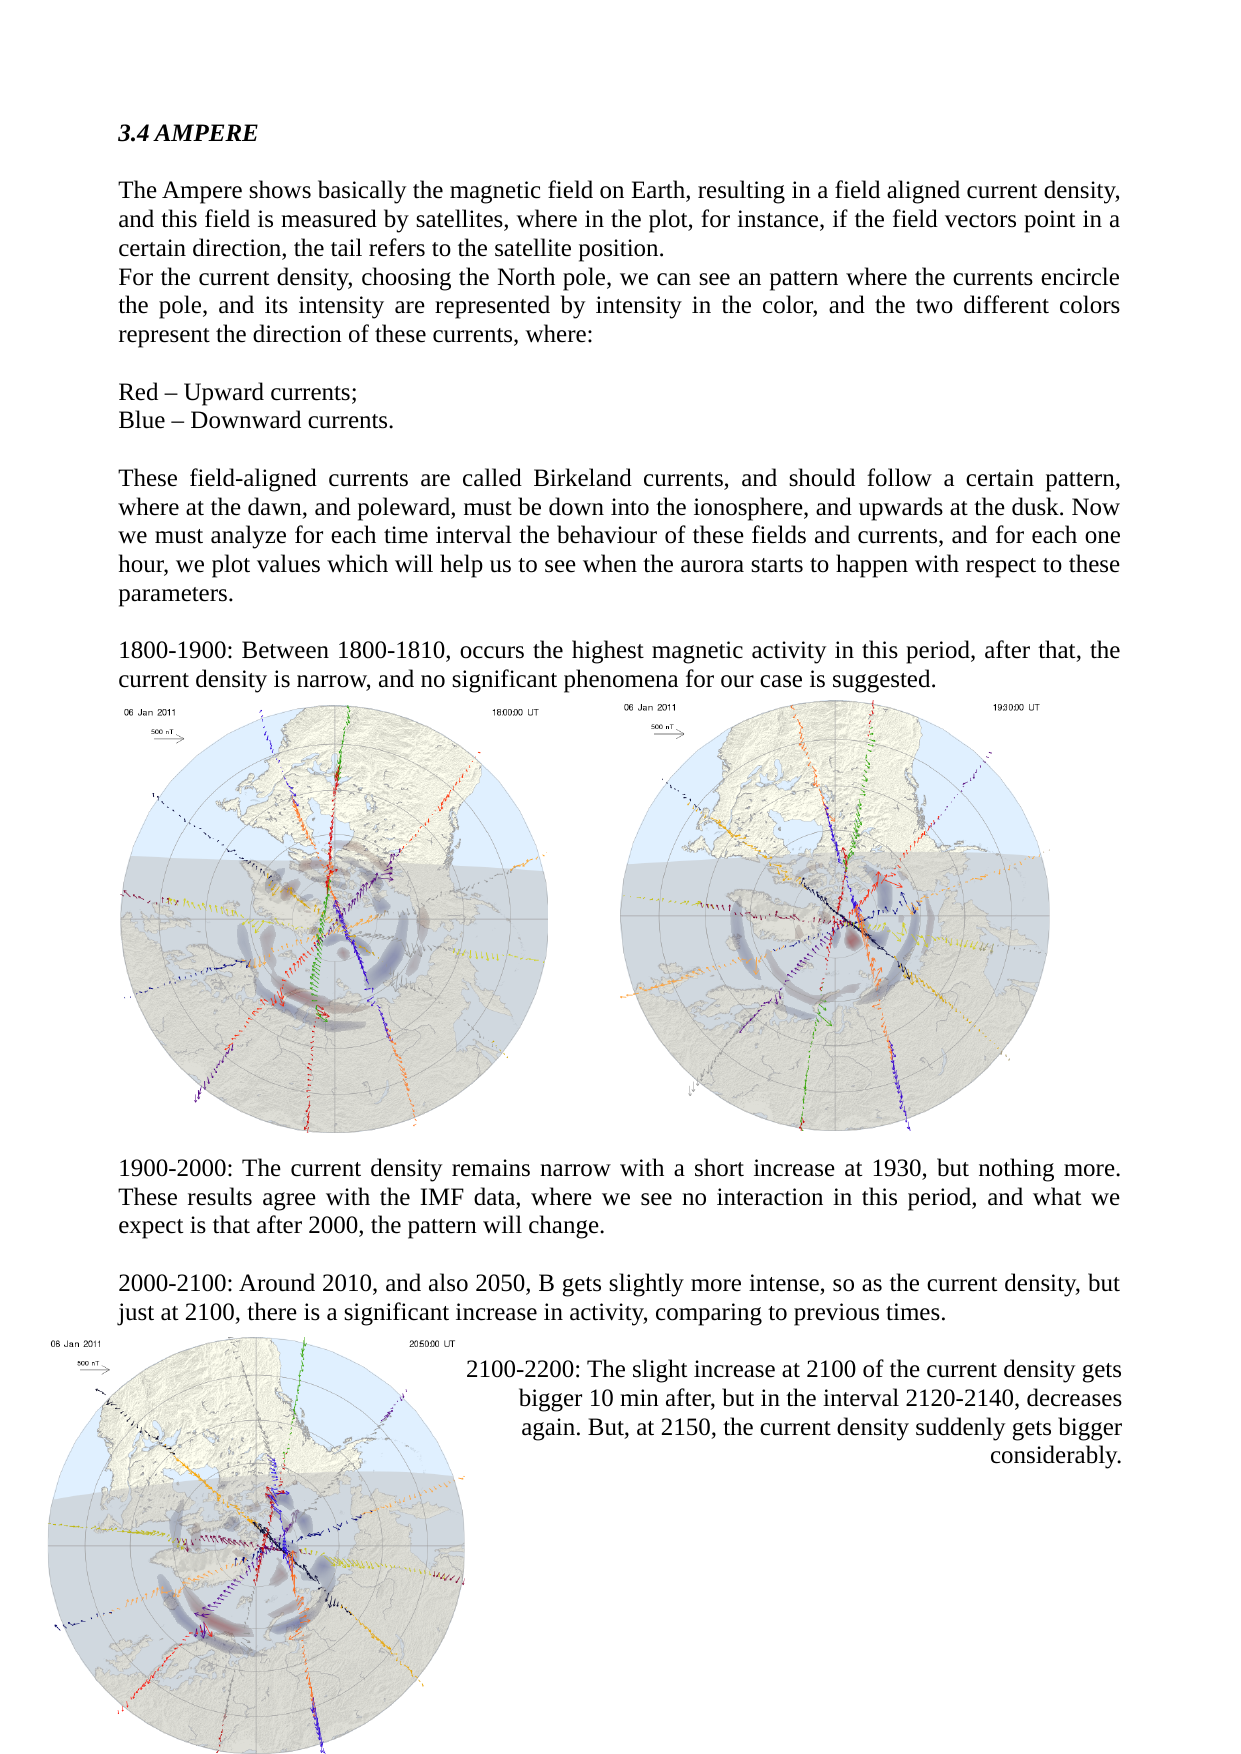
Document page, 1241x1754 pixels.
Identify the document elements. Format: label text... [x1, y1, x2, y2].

text These field-aligned currents are called Birkeland currents, and should follow a certain pattern, where at the dawn, and poleward, must be down into the ionosphere, and upwards at the dusk. Now we must analyze for each time interval the behaviour of these fields and currents, and for each one hour, we plot values which will help us to see when the aurora starts to happen with respect to these parameters. [118, 463, 1122, 607]
text 1800-1900: Between 1800-1810, occurs the highest magnetic activity in this period, after that, the current density is narrow, and no significant phenomena for our case is suggested. [118, 636, 1122, 693]
picture [47, 1337, 465, 1754]
text For the current density, choosing the North pole, we can see an pattern where the currents encircle the pole, and its intensity are represented by intensity in the color, and the two different colors represent the direction of these currents, where: [118, 262, 1122, 348]
text 2100-2200: The slight increase at 2100 of the current density gets bigger 10 min after, but in the interval 2120-2140, decreases again. But, at 2150, the current density suddenly gets bigger considerably. [465, 1354, 1122, 1469]
text 3.4 AMPERE [118, 118, 1122, 147]
text Red – Upward currents; [118, 377, 1122, 406]
text 1900-2000: The current density remains narrow with a short increase at 1930, but nothing more. These results agree with the IMF data, where we see no interaction in this period, and what we expect is that after 2000, the pattern will change. [118, 1153, 1122, 1239]
picture [620, 700, 1050, 1131]
picture [120, 705, 548, 1133]
text 2000-2100: Around 2010, and also 2050, B gets slightly more intense, so as the current density, but just at 2100, there is a significant increase in activity, comparing to previous times. [118, 1268, 1122, 1326]
text Blue – Downward currents. [118, 406, 1122, 434]
text The Ampere shows basically the magnetic field on Earth, resulting in a field aligned current density, and this field is measured by satellites, where in the plot, for instance, if the field vectors point in a certain direction, the tail refers to the satellite position. [118, 176, 1122, 262]
